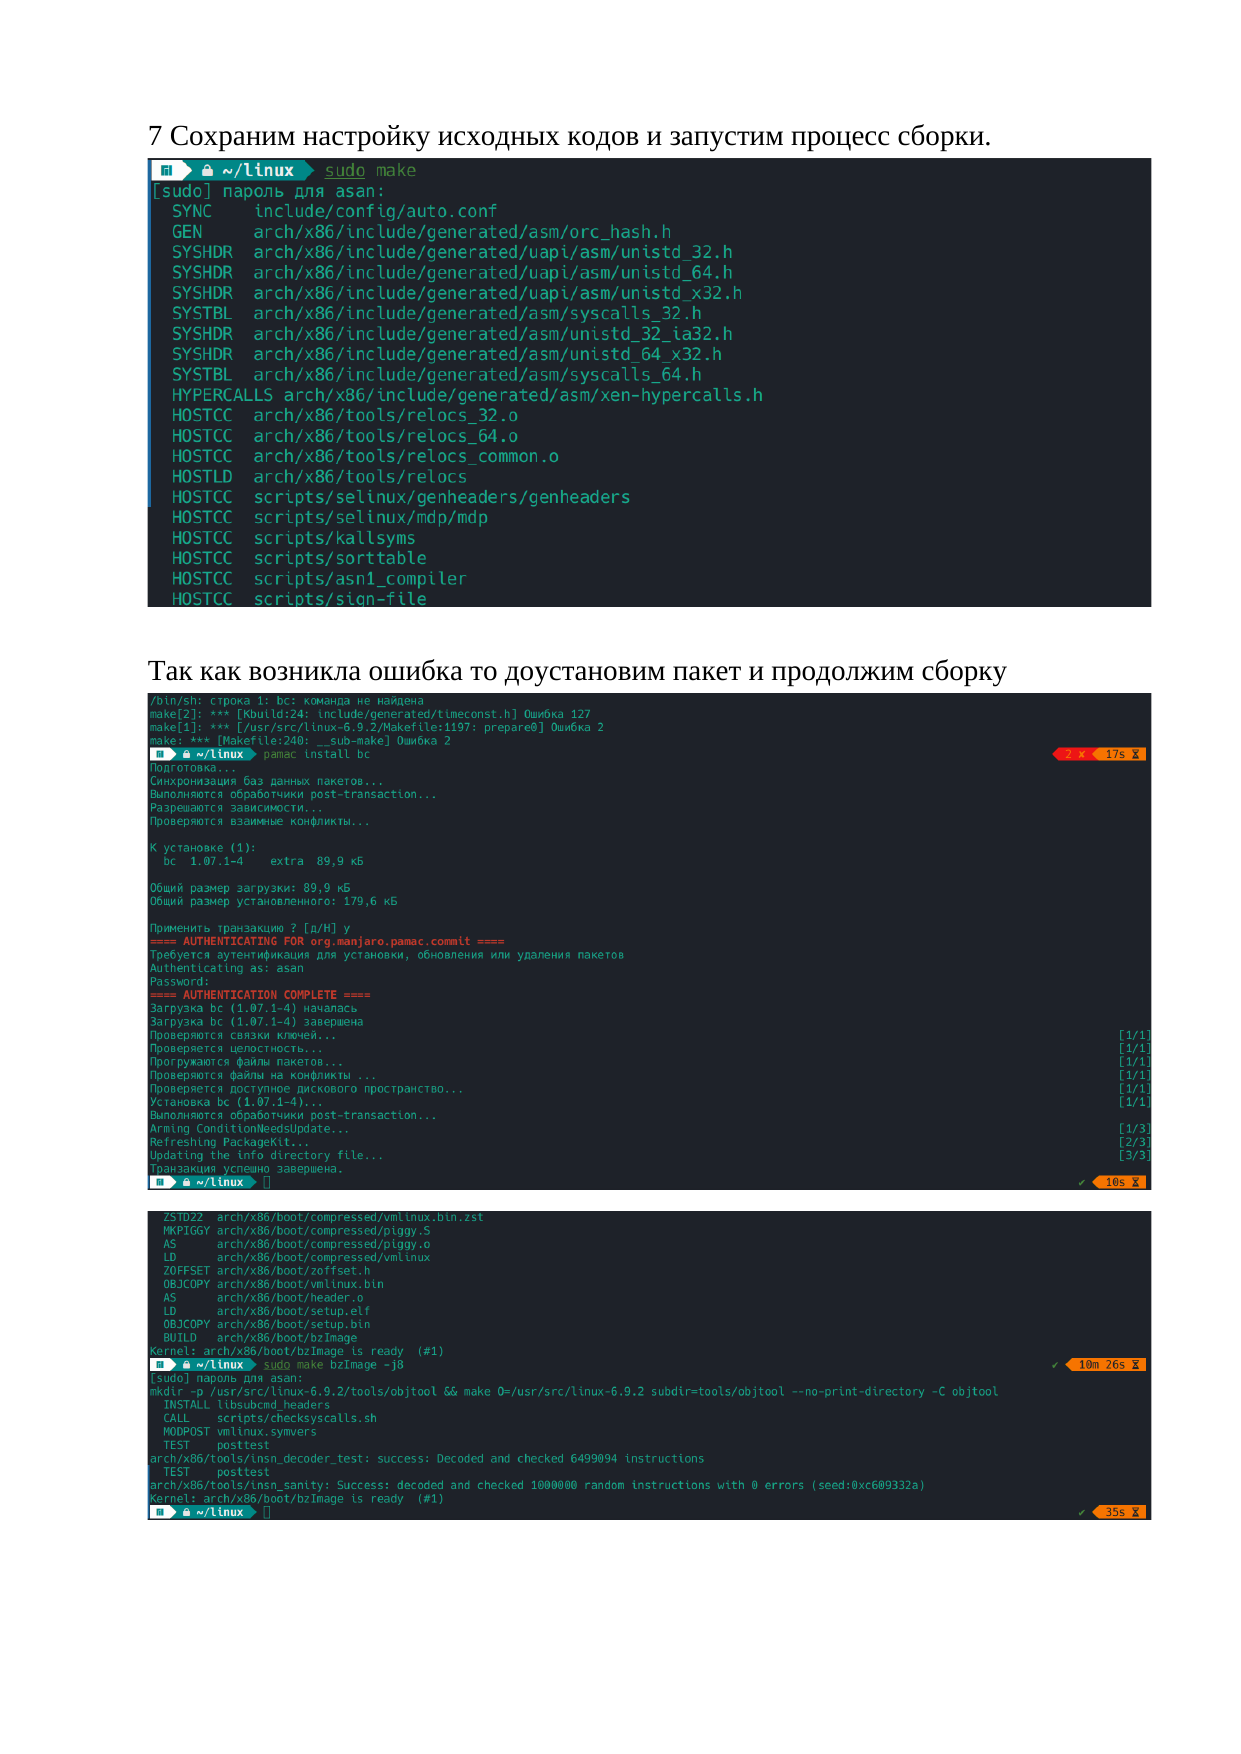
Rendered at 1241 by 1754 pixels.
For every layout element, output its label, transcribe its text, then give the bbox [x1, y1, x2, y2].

picture [147, 693, 1152, 1190]
text Так как возникла ошибка то доустановим пакет и продолжим сборку [148, 653, 1152, 687]
picture [147, 1211, 1152, 1520]
text 7 Сохраним настройку исходных кодов и запустим процесс сборки. [148, 118, 1152, 152]
picture [147, 158, 1152, 607]
